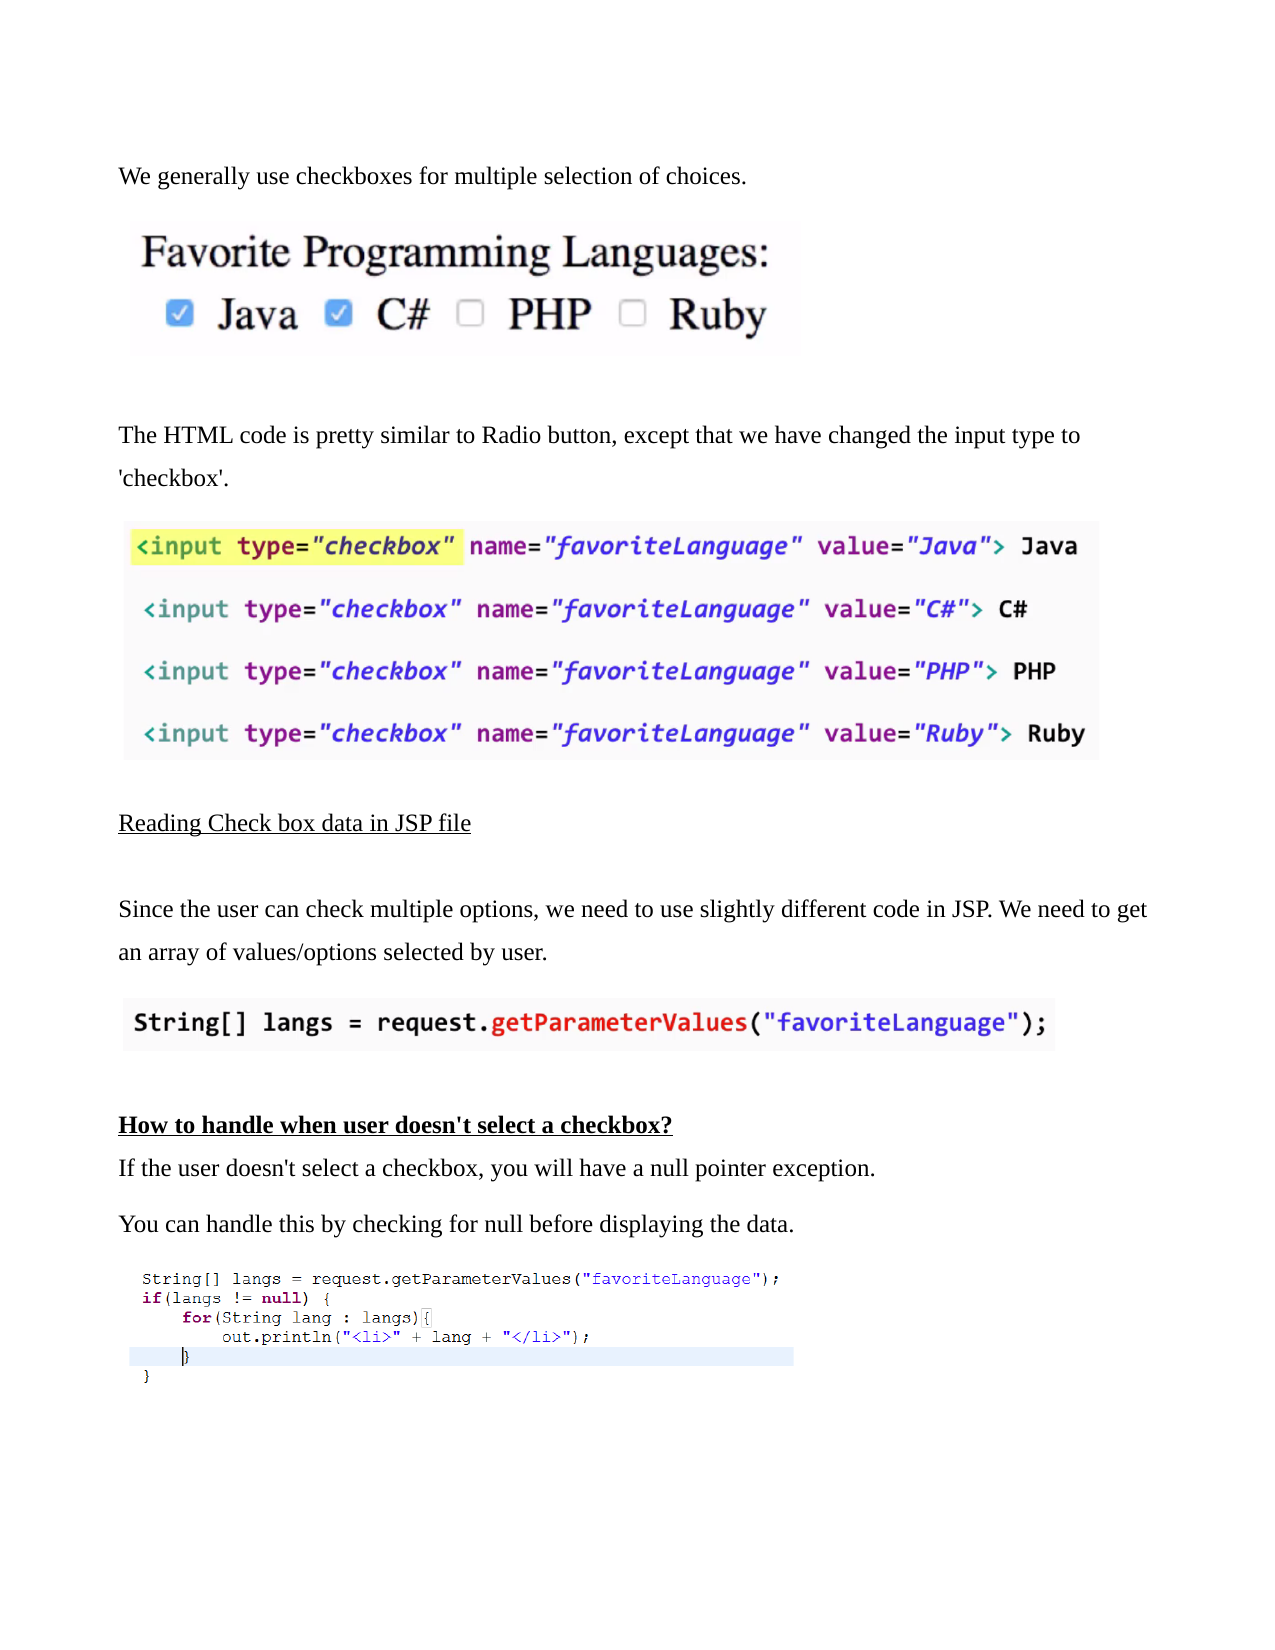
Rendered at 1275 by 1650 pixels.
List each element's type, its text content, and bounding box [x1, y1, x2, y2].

picture [130, 221, 802, 356]
text If the user doesn't select a checkbox, you will have a null pointer exception. [118, 1153, 1157, 1182]
text Reading Check box data in JSP file [118, 808, 1157, 837]
text The HTML code is pretty similar to Radio button, except that we have changed the input type to 'checkbox'. [118, 420, 1157, 492]
text Since the user can check multiple options, we need to use slightly different code in JSP. We need to get an array of values/options selected by user. [118, 894, 1157, 966]
text You can handle this by checking for null before displaying the data. [118, 1209, 1157, 1237]
picture [123, 521, 1100, 760]
text We generally use checkboxes for multiple selection of choices. [118, 161, 1157, 190]
picture [123, 998, 1056, 1051]
text How to handle when user doesn't select a checkbox? [118, 1110, 1157, 1139]
picture [129, 1261, 794, 1390]
